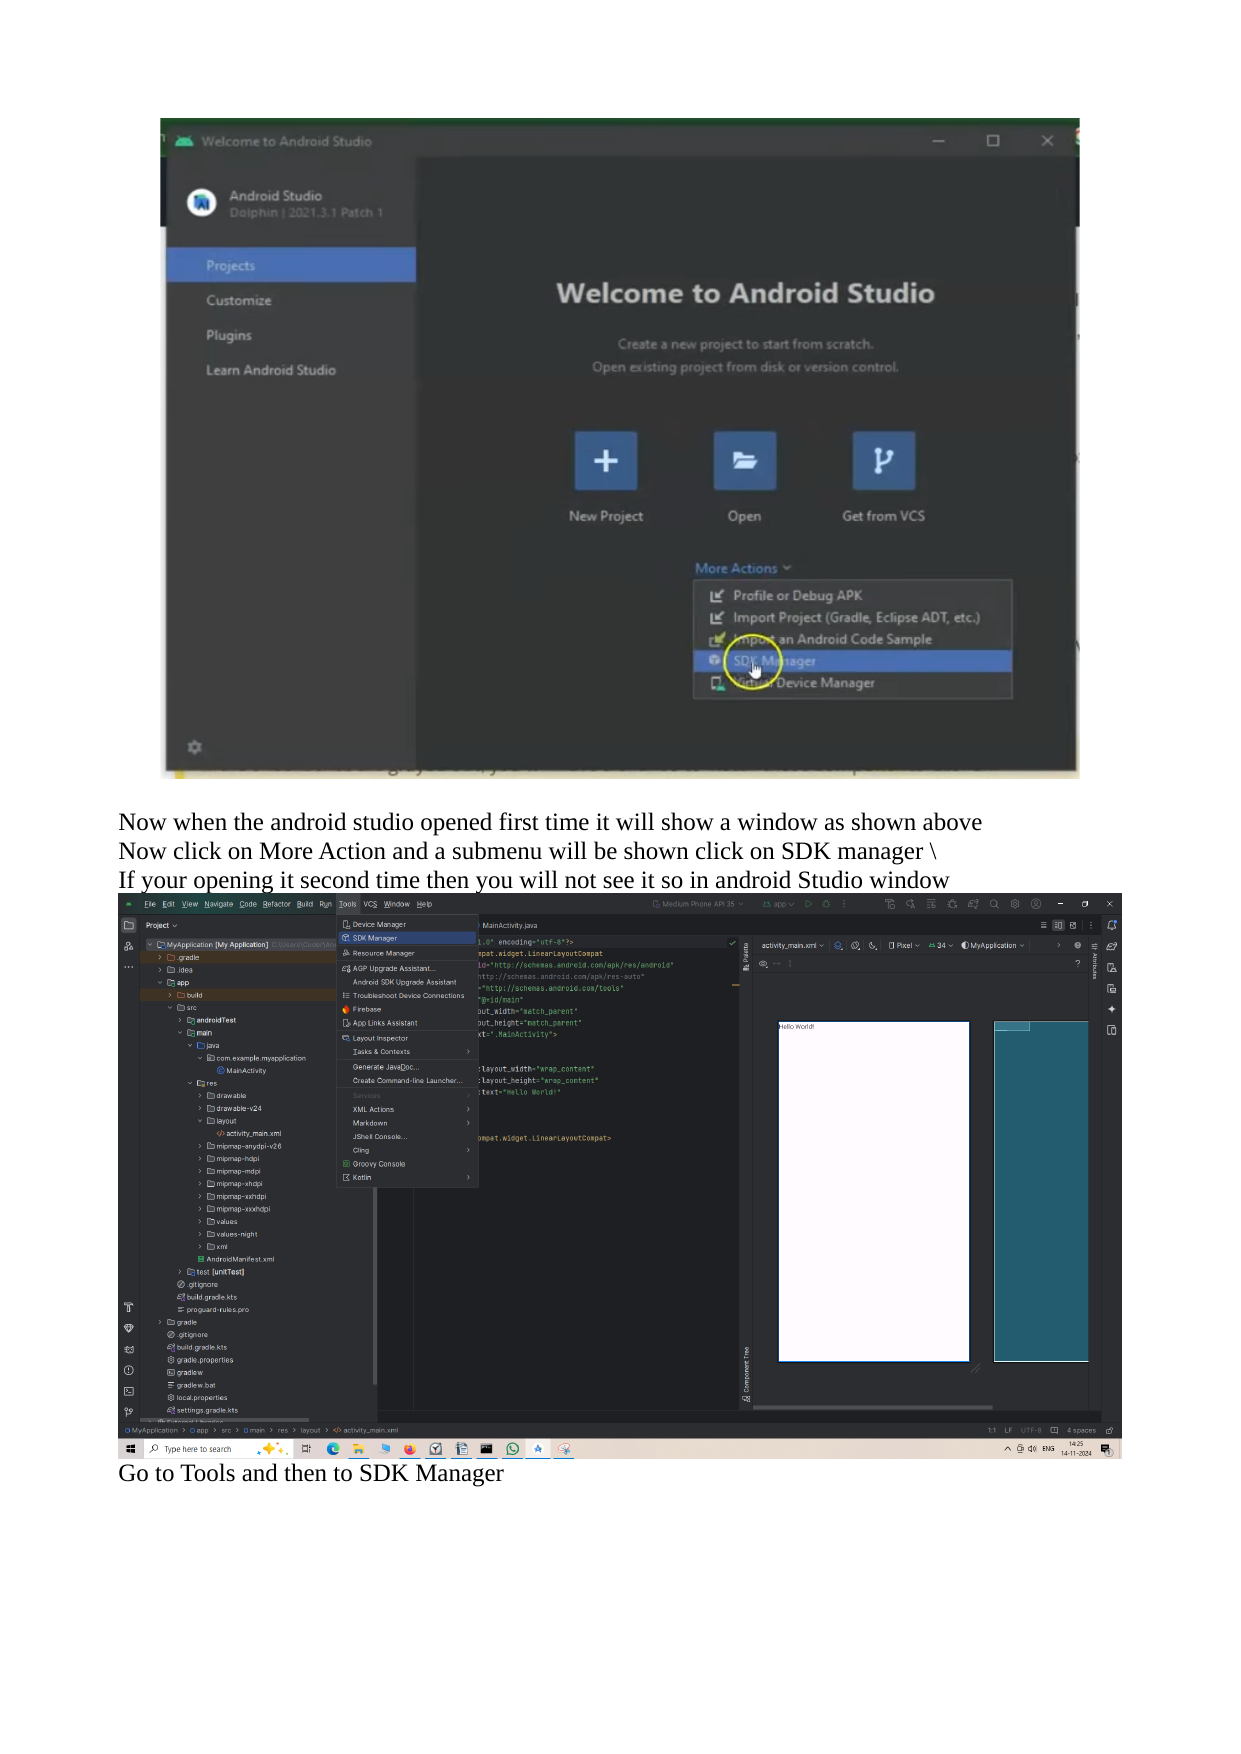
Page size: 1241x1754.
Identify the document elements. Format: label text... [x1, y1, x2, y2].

text Now when the android studio opened first time it will show a window as shown above [118, 807, 1122, 836]
picture [160, 118, 1080, 779]
text If your opening it second time then you will not see it so in android Studio window [118, 865, 1122, 893]
picture [118, 893, 1122, 1459]
text Now click on More Action and a submenu will be shown click on SDK manager \ [118, 836, 1122, 865]
text Go to Tools and then to SDK Manager [118, 1459, 1122, 1487]
